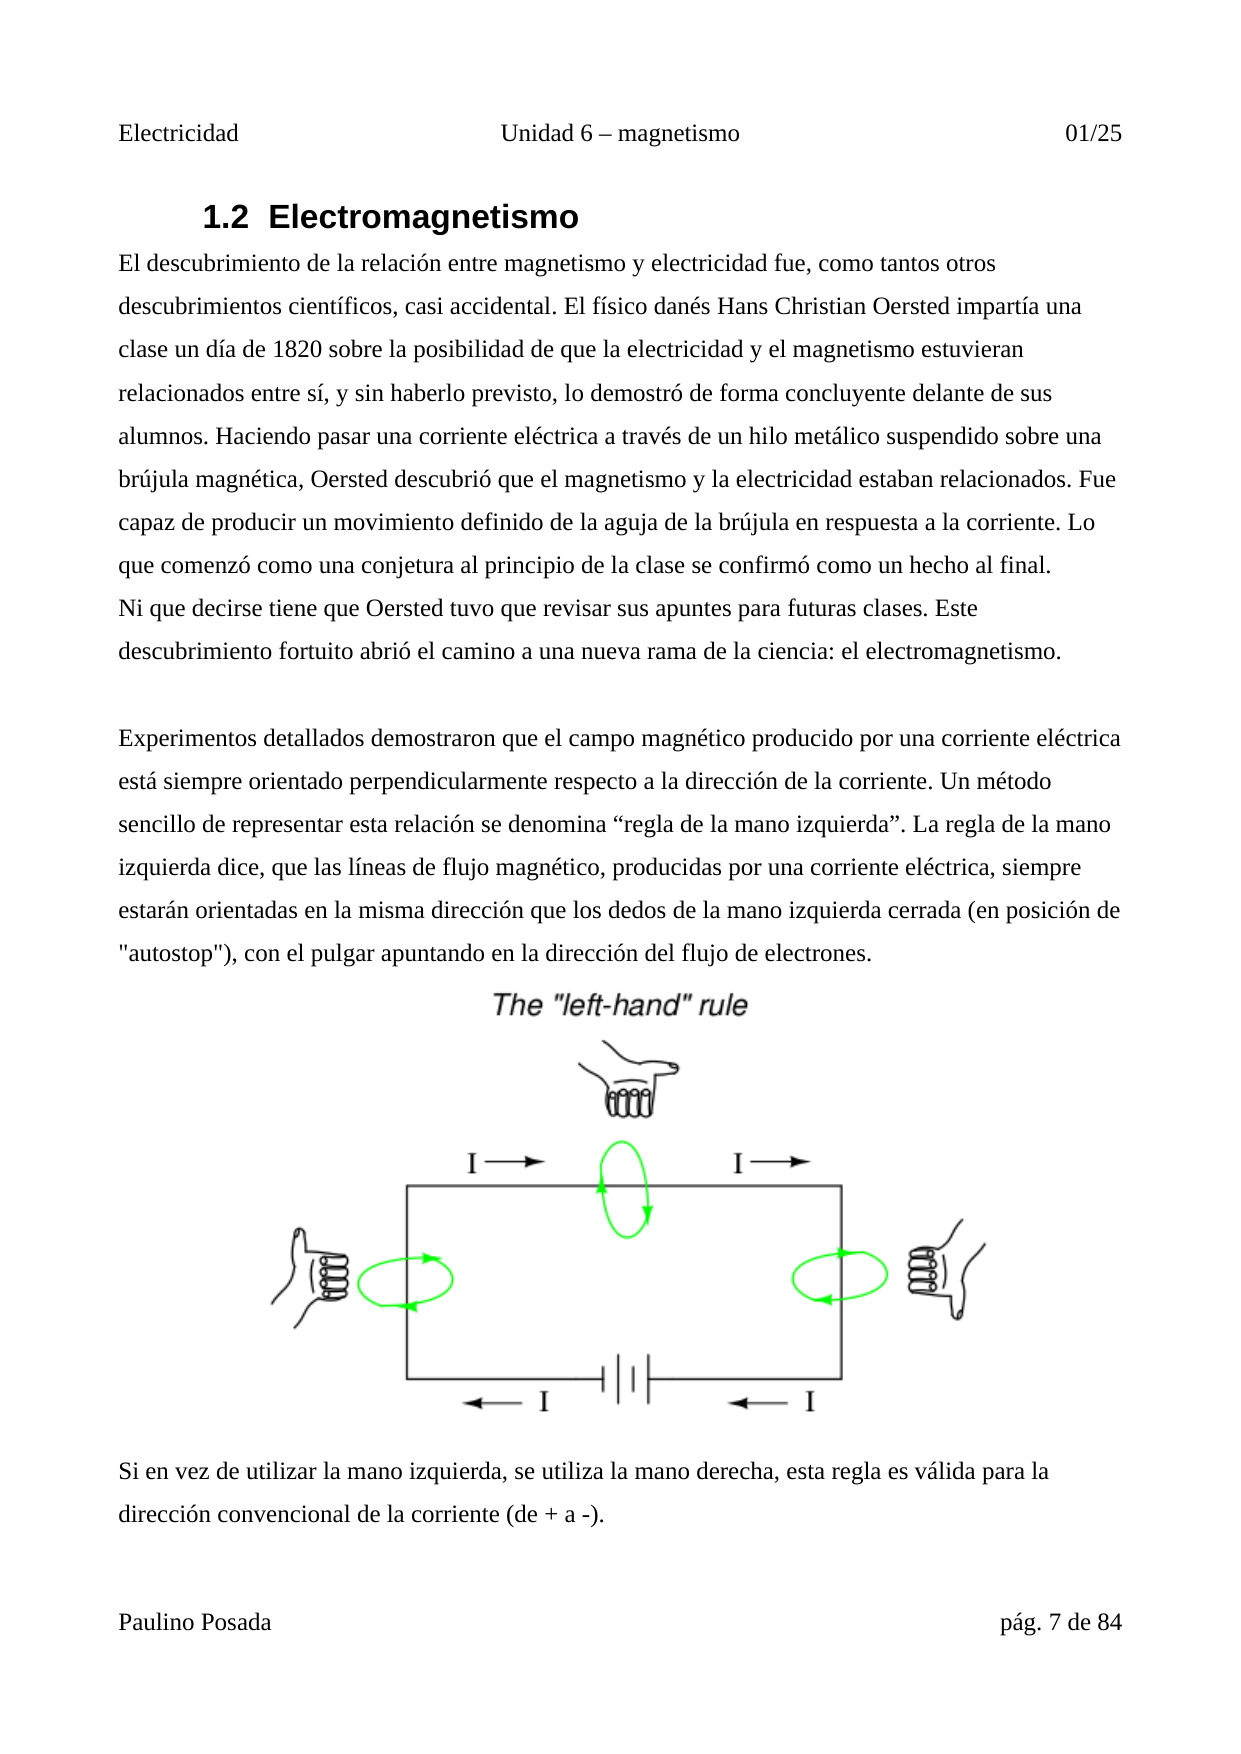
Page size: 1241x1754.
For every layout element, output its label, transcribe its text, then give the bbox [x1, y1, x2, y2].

subtitle Electromagnetismo [193, 197, 1122, 236]
text Experimentos detallados demostraron que el campo magnético producido por una corriente eléctrica está siempre orientado perpendicularmente respecto a la dirección de la corriente. Un método sencillo de representar esta relación se denomina “regla de la mano izquierda”. La regla de la mano izquierda dice, que las líneas de flujo magnético, producidas por una corriente eléctrica, siempre estarán orientadas en la misma dirección que los dedos de la mano izquierda cerrada (en posición de "autostop"), con el pulgar apuntando en la dirección del flujo de electrones. [118, 723, 1122, 967]
text Si en vez de utilizar la mano izquierda, se utiliza la mano derecha, esta regla es válida para la dirección convencional de la corriente (de + a -). [118, 1456, 1122, 1528]
picture [228, 981, 1012, 1421]
text Ni que decirse tiene que Oersted tuvo que revisar sus apuntes para futuras clases. Este descubrimiento fortuito abrió el camino a una nueva rama de la ciencia: el electromagnetismo. [118, 593, 1122, 665]
text El descubrimiento de la relación entre magnetismo y electricidad fue, como tantos otros descubrimientos científicos, casi accidental. El físico danés Hans Christian Oersted impartía una clase un día de 1820 sobre la posibilidad de que la electricidad y el magnetismo estuvieran relacionados entre sí, y sin haberlo previsto, lo demostró de forma concluyente delante de sus alumnos. Haciendo pasar una corriente eléctrica a través de un hilo metálico suspendido sobre una brújula magnética, Oersted descubrió que el magnetismo y la electricidad estaban relacionados. Fue capaz de producir un movimiento definido de la aguja de la brújula en respuesta a la corriente. Lo que comenzó como una conjetura al principio de la clase se confirmó como un hecho al final. [118, 248, 1122, 579]
